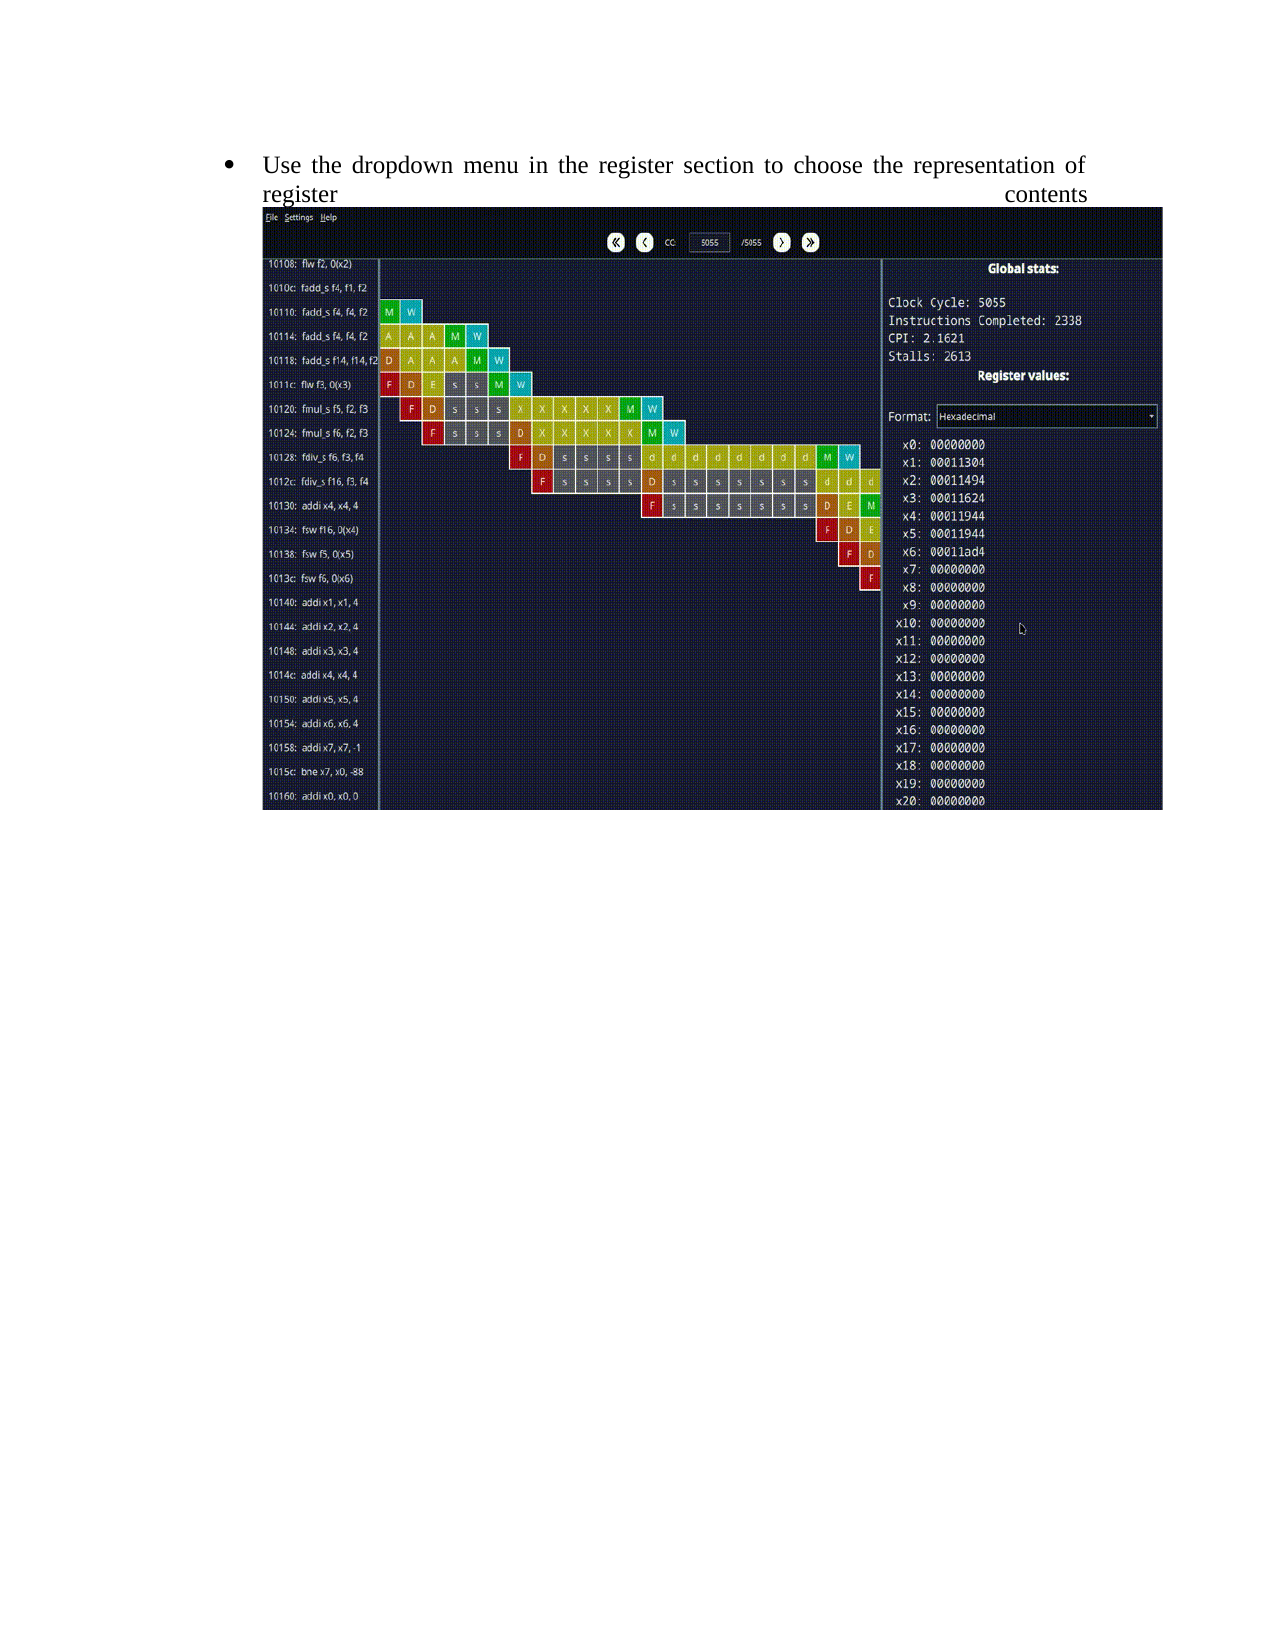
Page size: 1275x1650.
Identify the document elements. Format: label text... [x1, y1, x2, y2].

list Use the dropdown menu in the register section to choose the representation of register contents [225, 150, 1087, 809]
picture [262, 207, 1163, 810]
